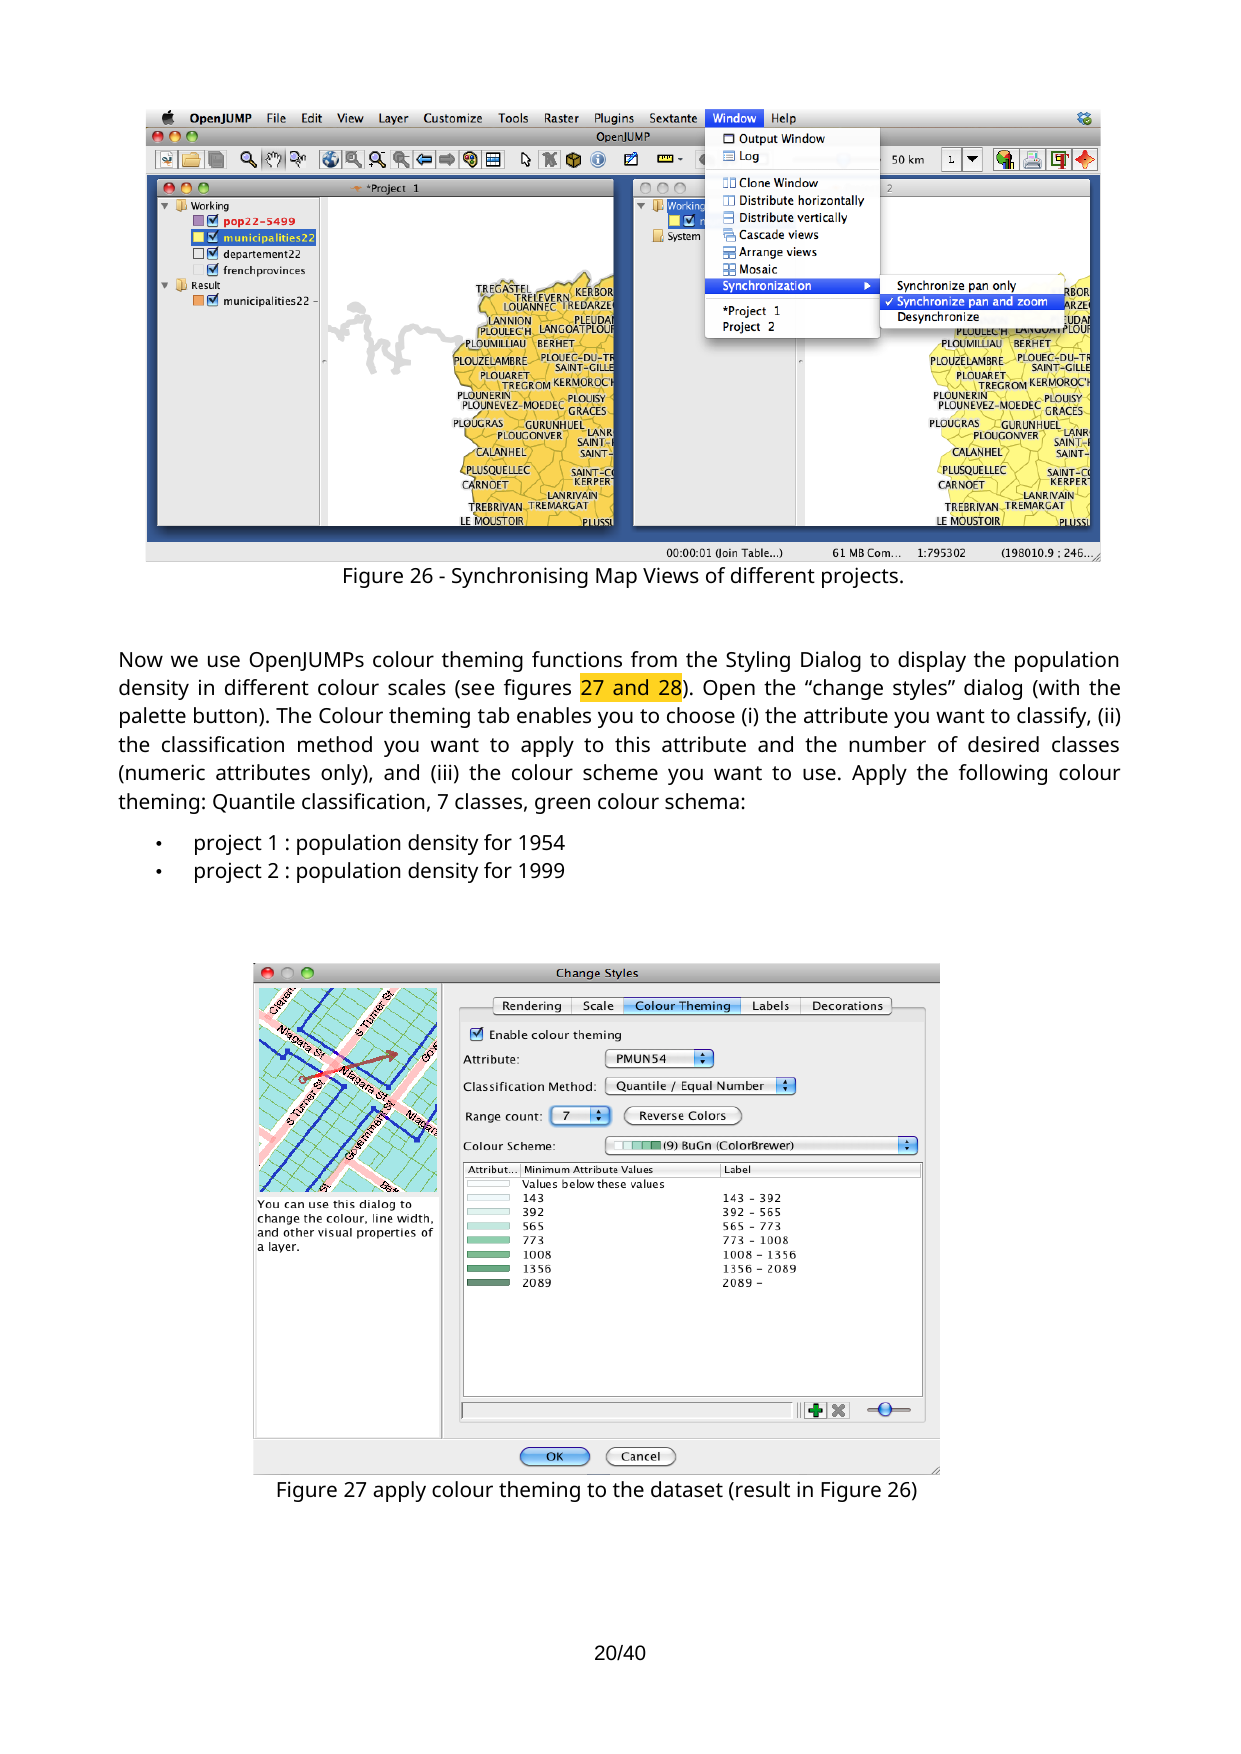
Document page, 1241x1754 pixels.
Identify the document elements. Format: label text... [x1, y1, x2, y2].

text Figure 26 - Synchronising Map Views of different projects. [162, 562, 1084, 590]
list project 2 : population density for 1999 [156, 856, 1122, 885]
list project 1 : population density for 1954 [156, 828, 1122, 856]
picture [253, 963, 940, 1475]
text Now we use OpenJUMPs colour theming functions from the Styling Dialog to display the population density in different colour scales (see figures 27 and 28). Open the “change styles” dialog (with the palette button). The Colour theming tab enables you to choose (i) the attribute you want to classify, (ii) the classification method you want to apply to this attribute and the number of desired classes (numeric attributes only), and (iii) the colour scheme you want to use. Apply the following colour theming: Quantile classification, 7 classes, green colour schema: [118, 645, 1122, 815]
picture [145, 109, 1101, 562]
text Figure 27 apply colour theming to the dataset (result in Figure 26) [241, 976, 953, 1503]
